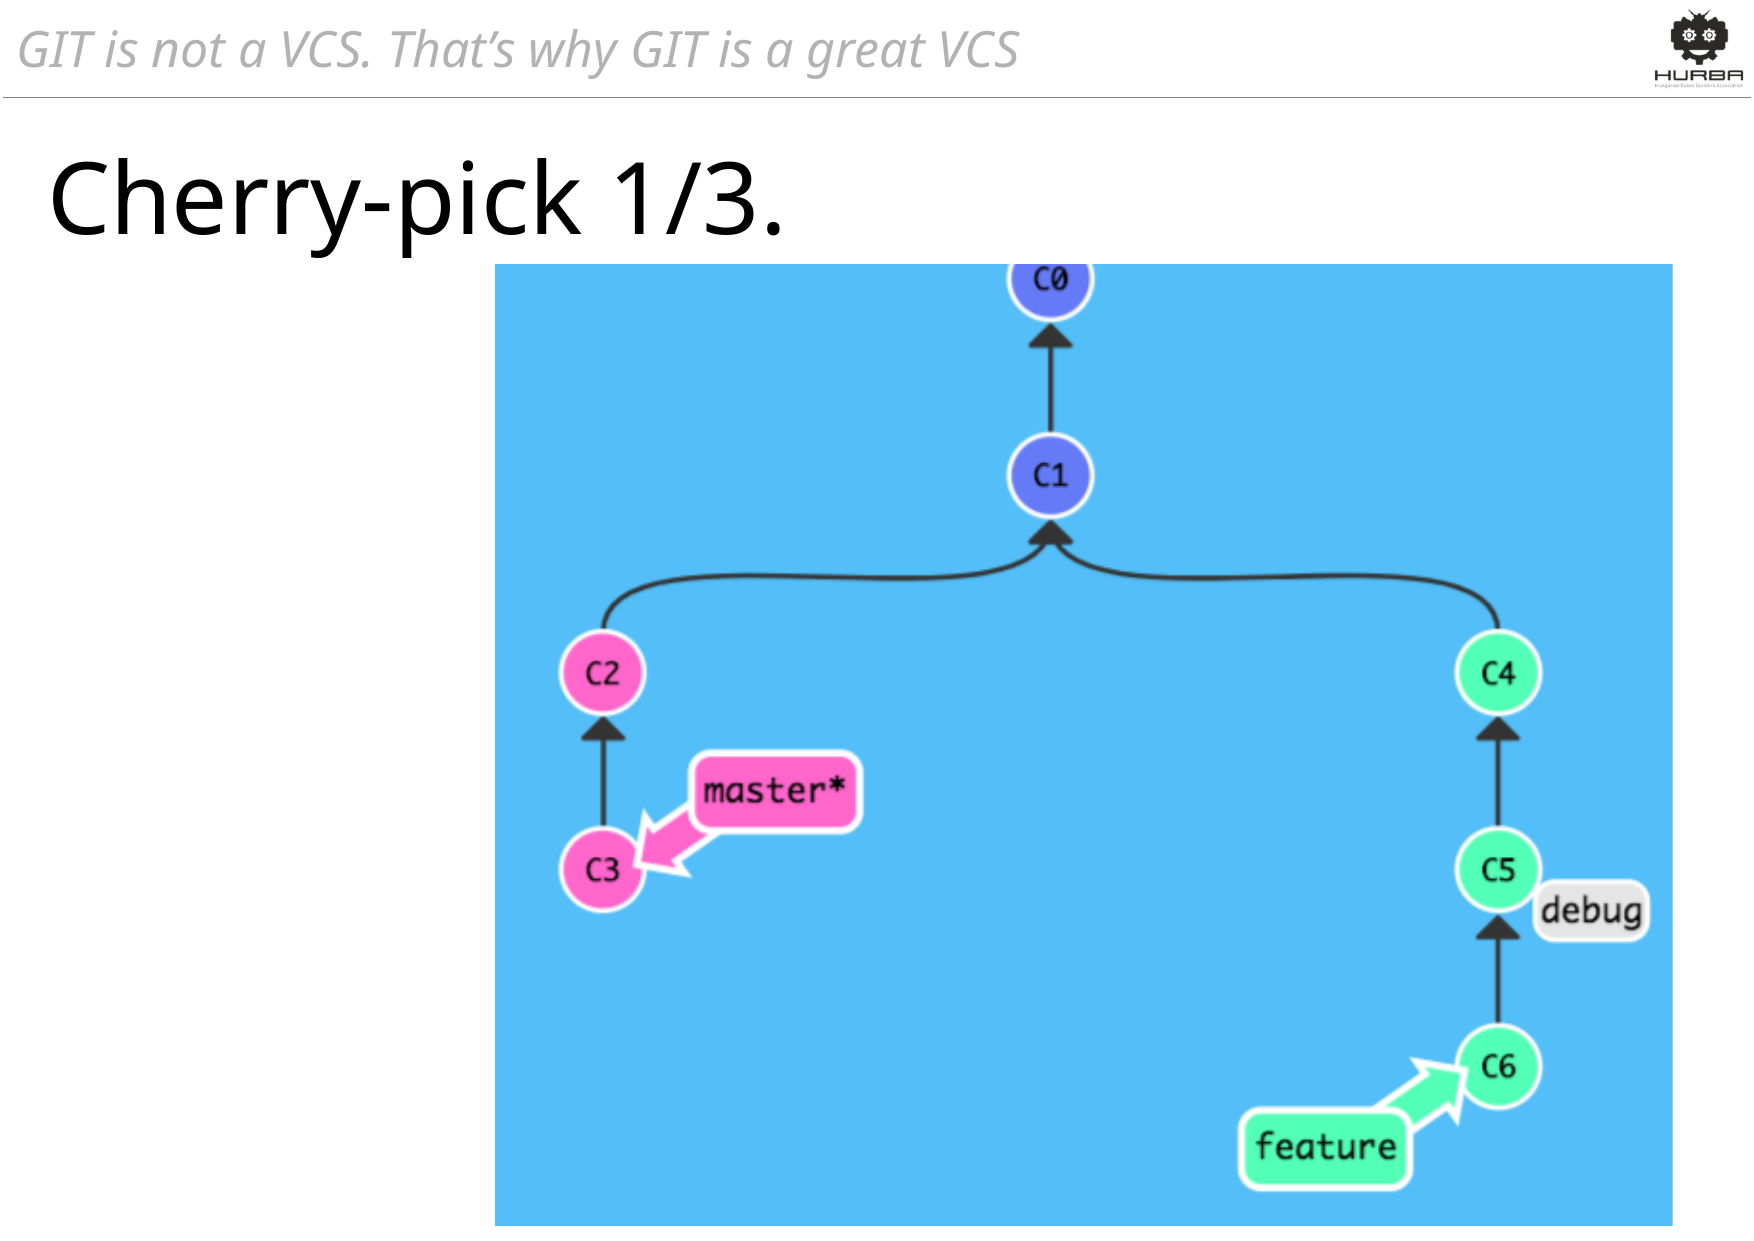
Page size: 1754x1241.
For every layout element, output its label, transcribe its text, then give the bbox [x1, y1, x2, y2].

picture [1644, 3, 1754, 102]
picture [495, 264, 1673, 1226]
text Cherry-pick 1/3. [3, 127, 1751, 263]
